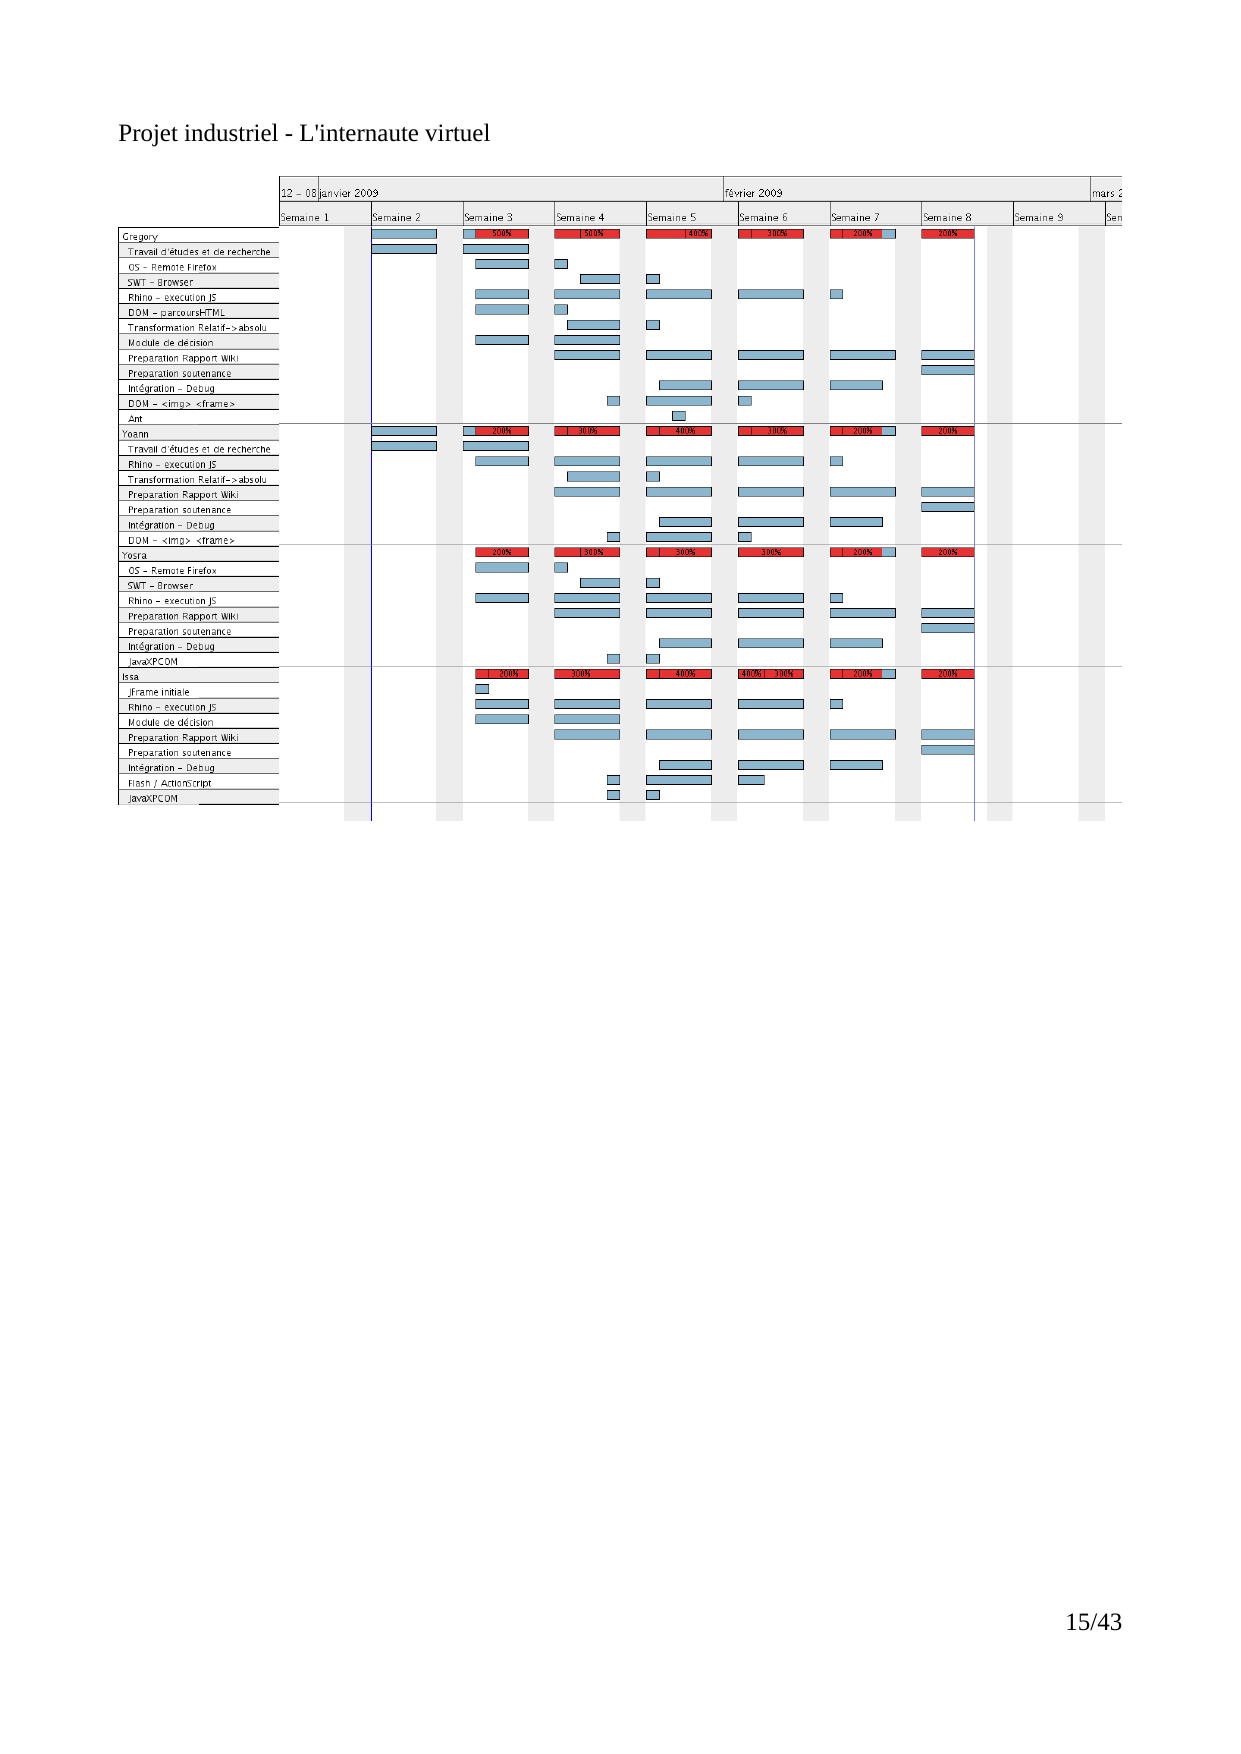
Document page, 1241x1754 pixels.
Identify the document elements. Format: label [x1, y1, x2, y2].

picture [118, 176, 1122, 821]
